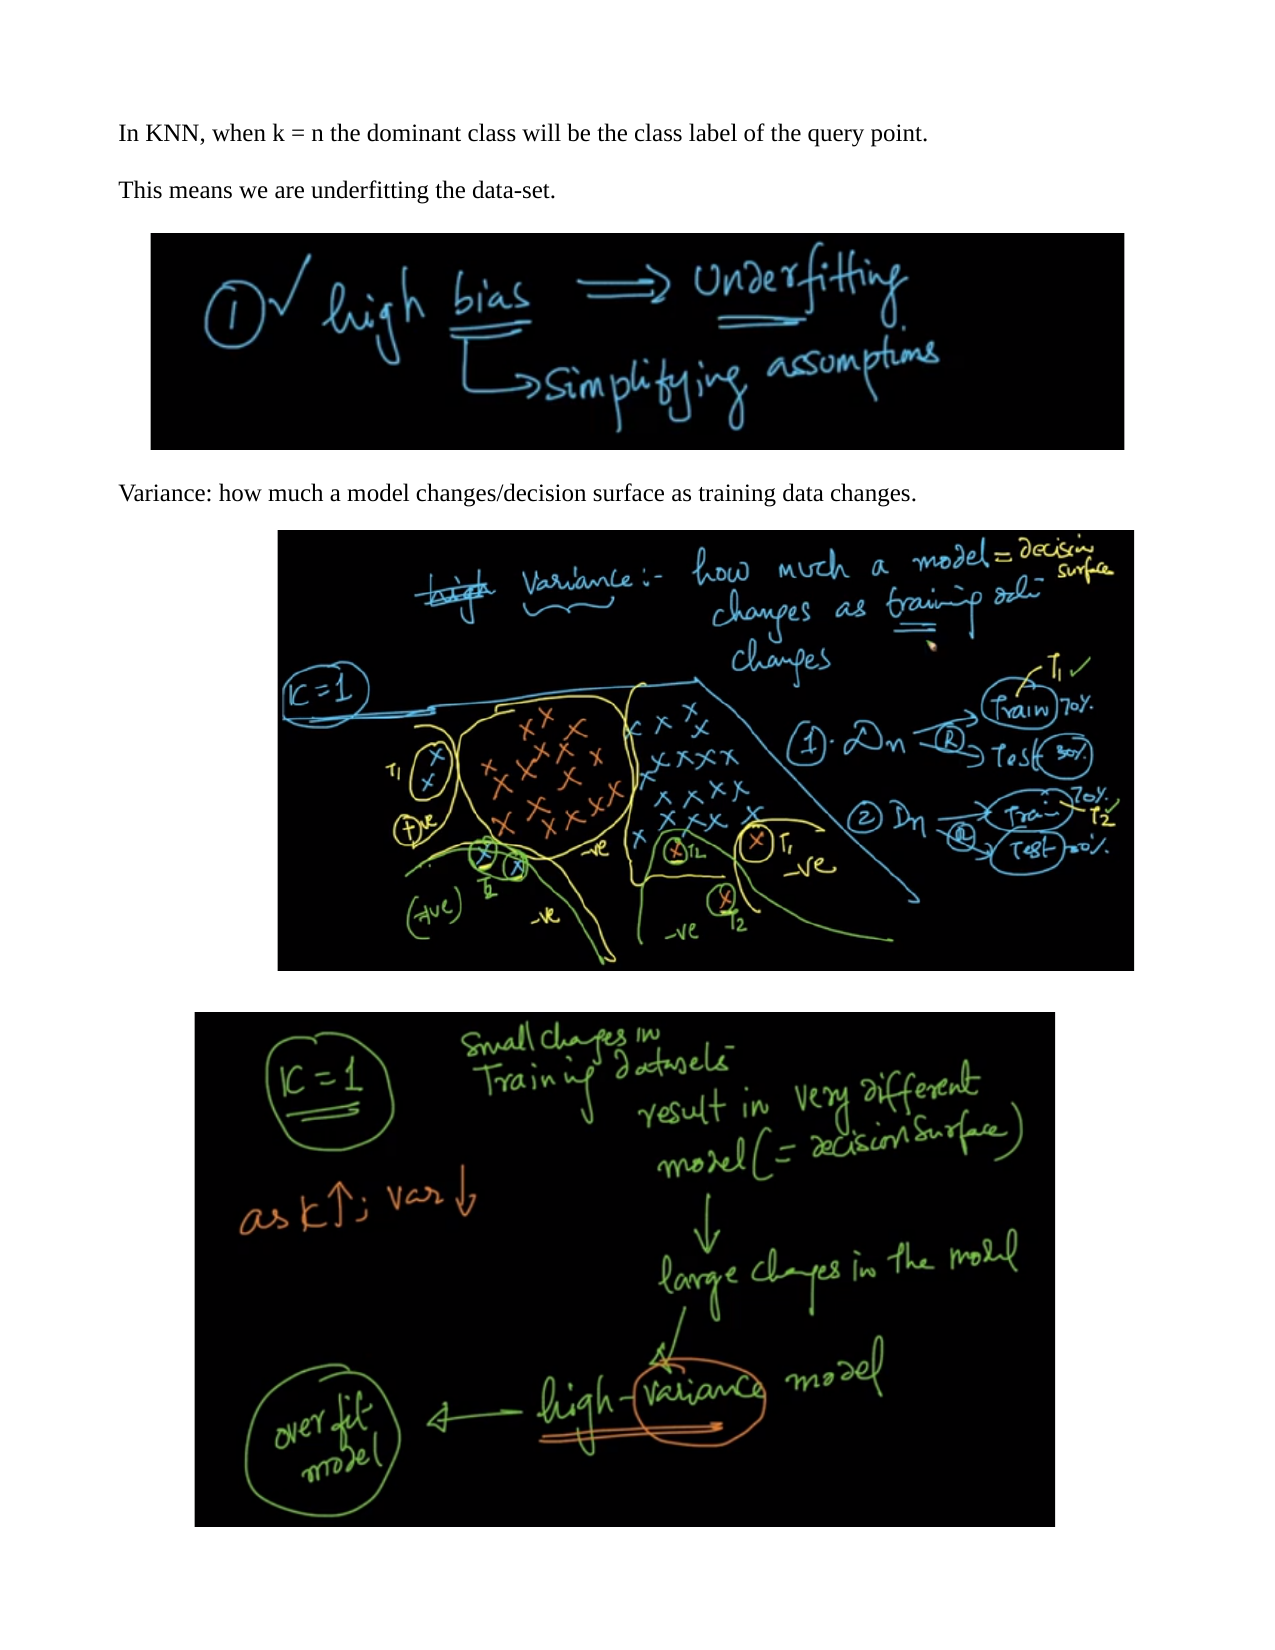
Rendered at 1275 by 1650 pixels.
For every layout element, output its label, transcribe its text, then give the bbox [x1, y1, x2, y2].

picture [277, 530, 1135, 971]
picture [194, 1012, 1055, 1527]
text This means we are underfitting the data-set. [118, 176, 1157, 204]
picture [150, 233, 1125, 450]
text Variance: how much a model changes/decision surface as training data changes. [118, 478, 1157, 507]
text In KNN, when k = n the dominant class will be the class label of the query point. [118, 118, 1157, 147]
